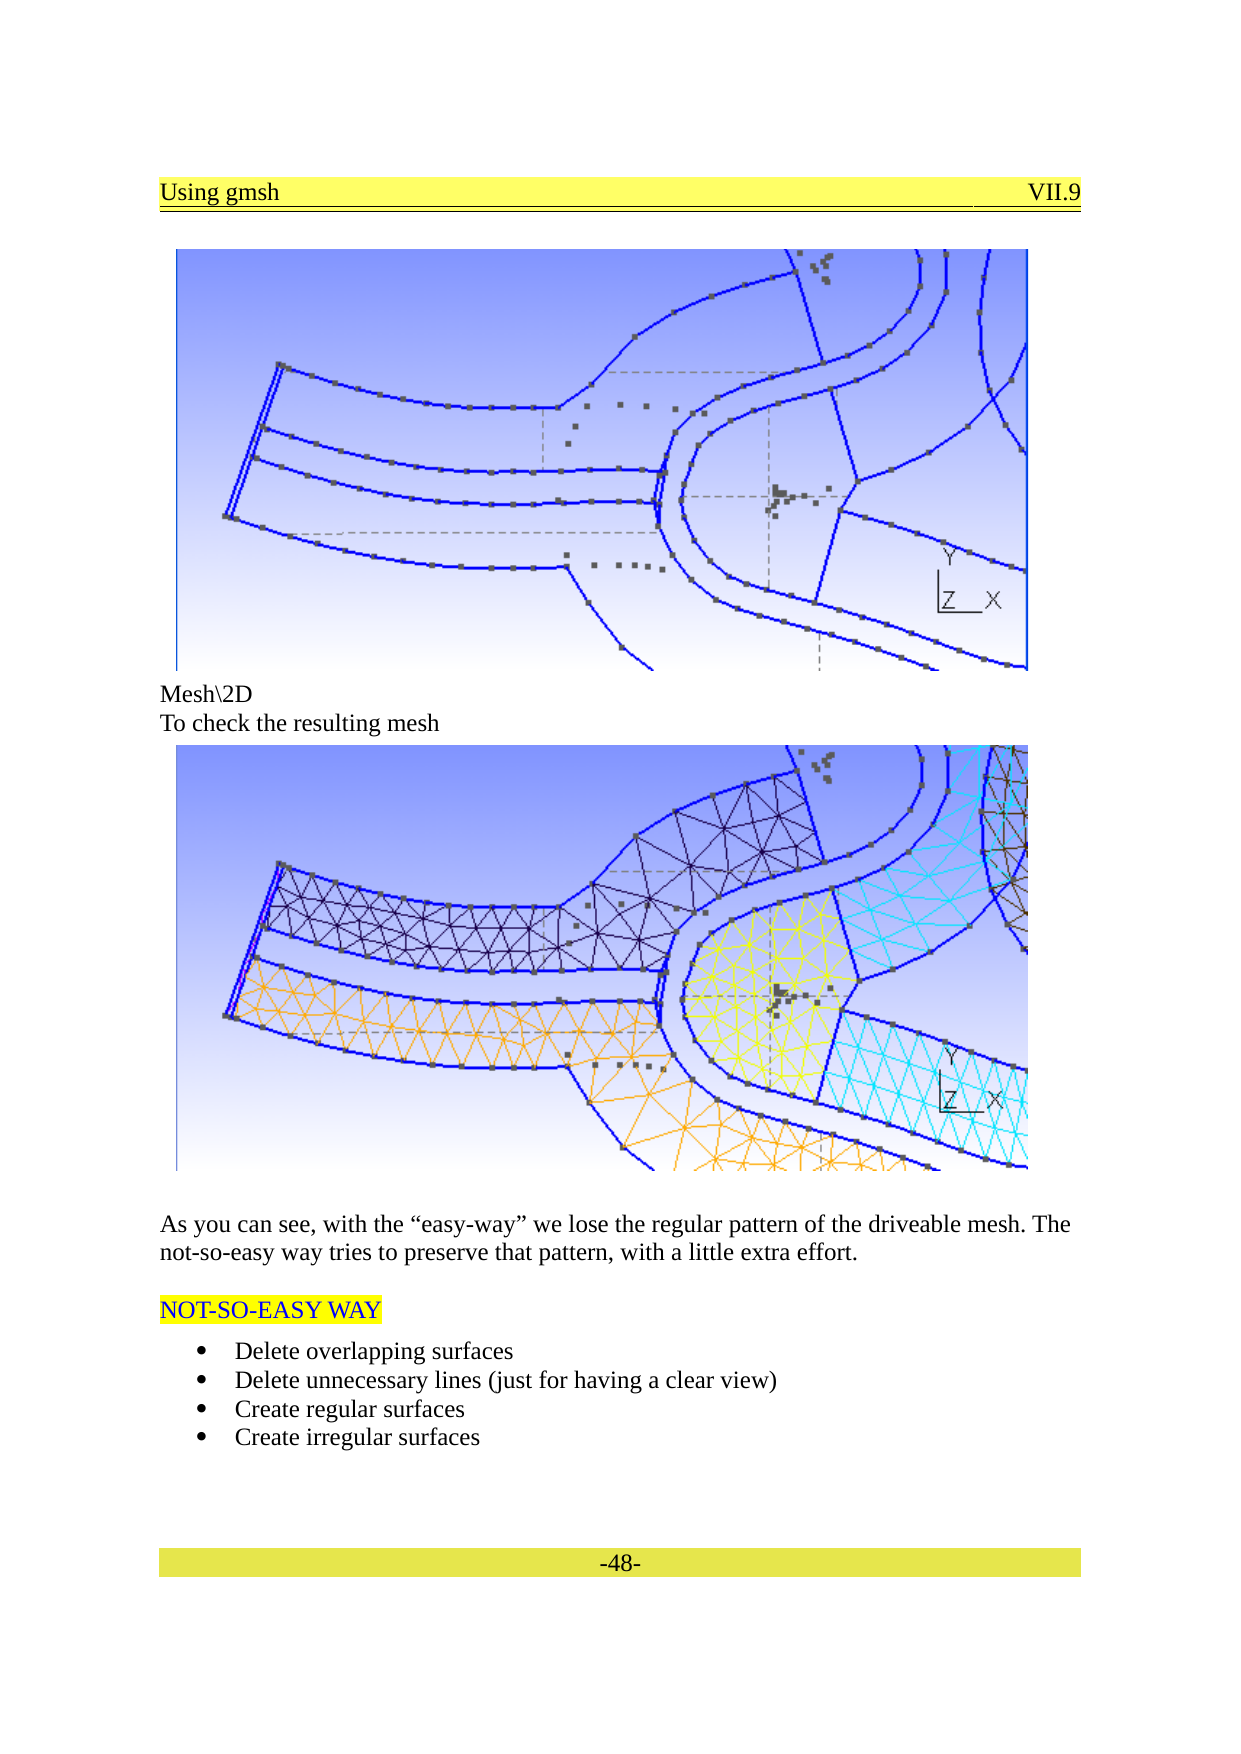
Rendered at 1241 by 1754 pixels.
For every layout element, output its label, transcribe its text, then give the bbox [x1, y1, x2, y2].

list Delete unnecessary lines (just for having a clear view) [197, 1365, 1081, 1394]
text As you can see, with the “easy-way” we lose the regular pattern of the driveable mesh. The not-so-easy way tries to preserve that pattern, with a little extra effort. [159, 1209, 1081, 1266]
text To check the resulting mesh [159, 708, 1081, 737]
list Create irregular surfaces [197, 1422, 1081, 1451]
picture [176, 249, 1029, 671]
list Delete overlapping surfaces [197, 1336, 1081, 1365]
list Create regular surfaces [197, 1394, 1081, 1422]
text Mesh\2D [159, 679, 1081, 708]
text NOT-SO-EASY WAY [159, 1295, 1081, 1324]
picture [176, 745, 1028, 1171]
